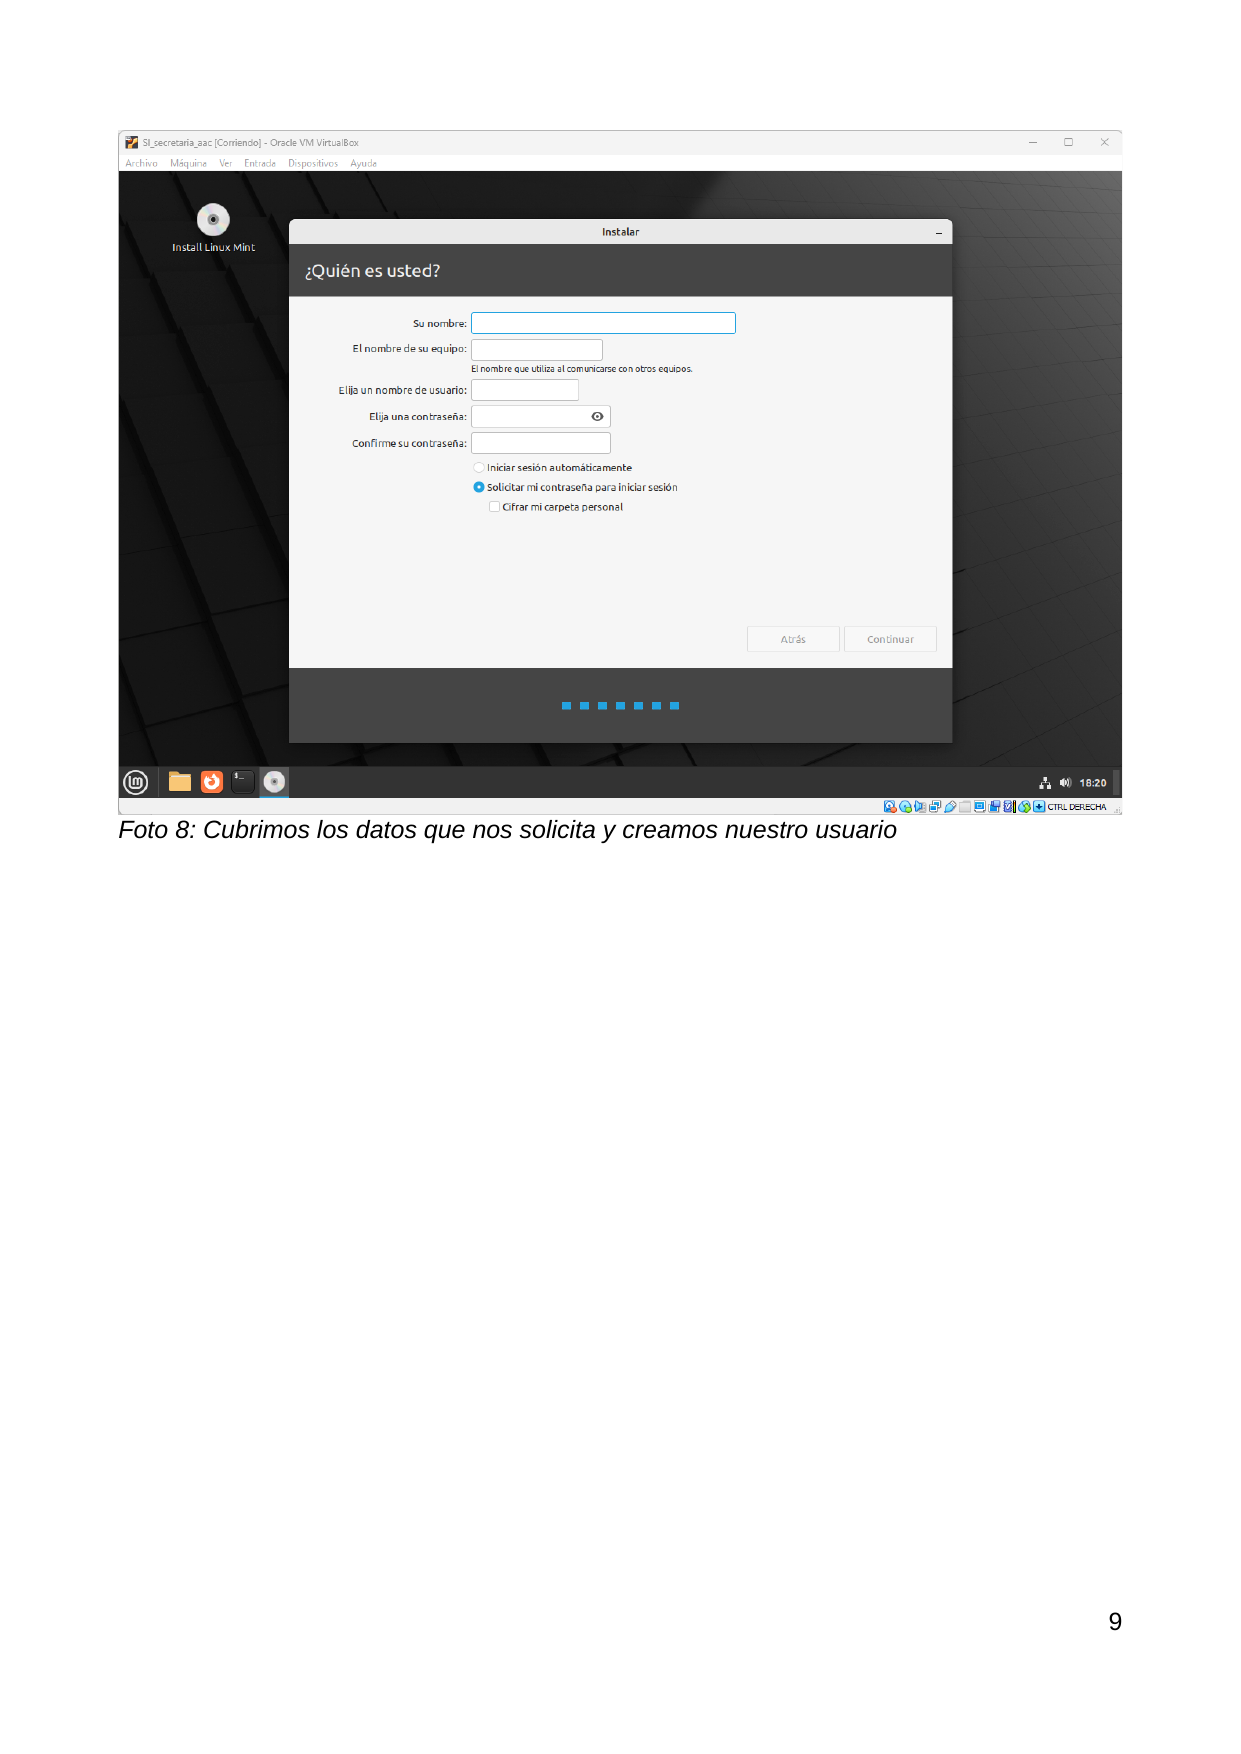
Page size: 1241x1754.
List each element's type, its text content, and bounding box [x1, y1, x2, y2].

text Foto 8: Cubrimos los datos que nos solicita y creamos nuestro usuario [118, 815, 1122, 844]
picture [118, 130, 1123, 815]
